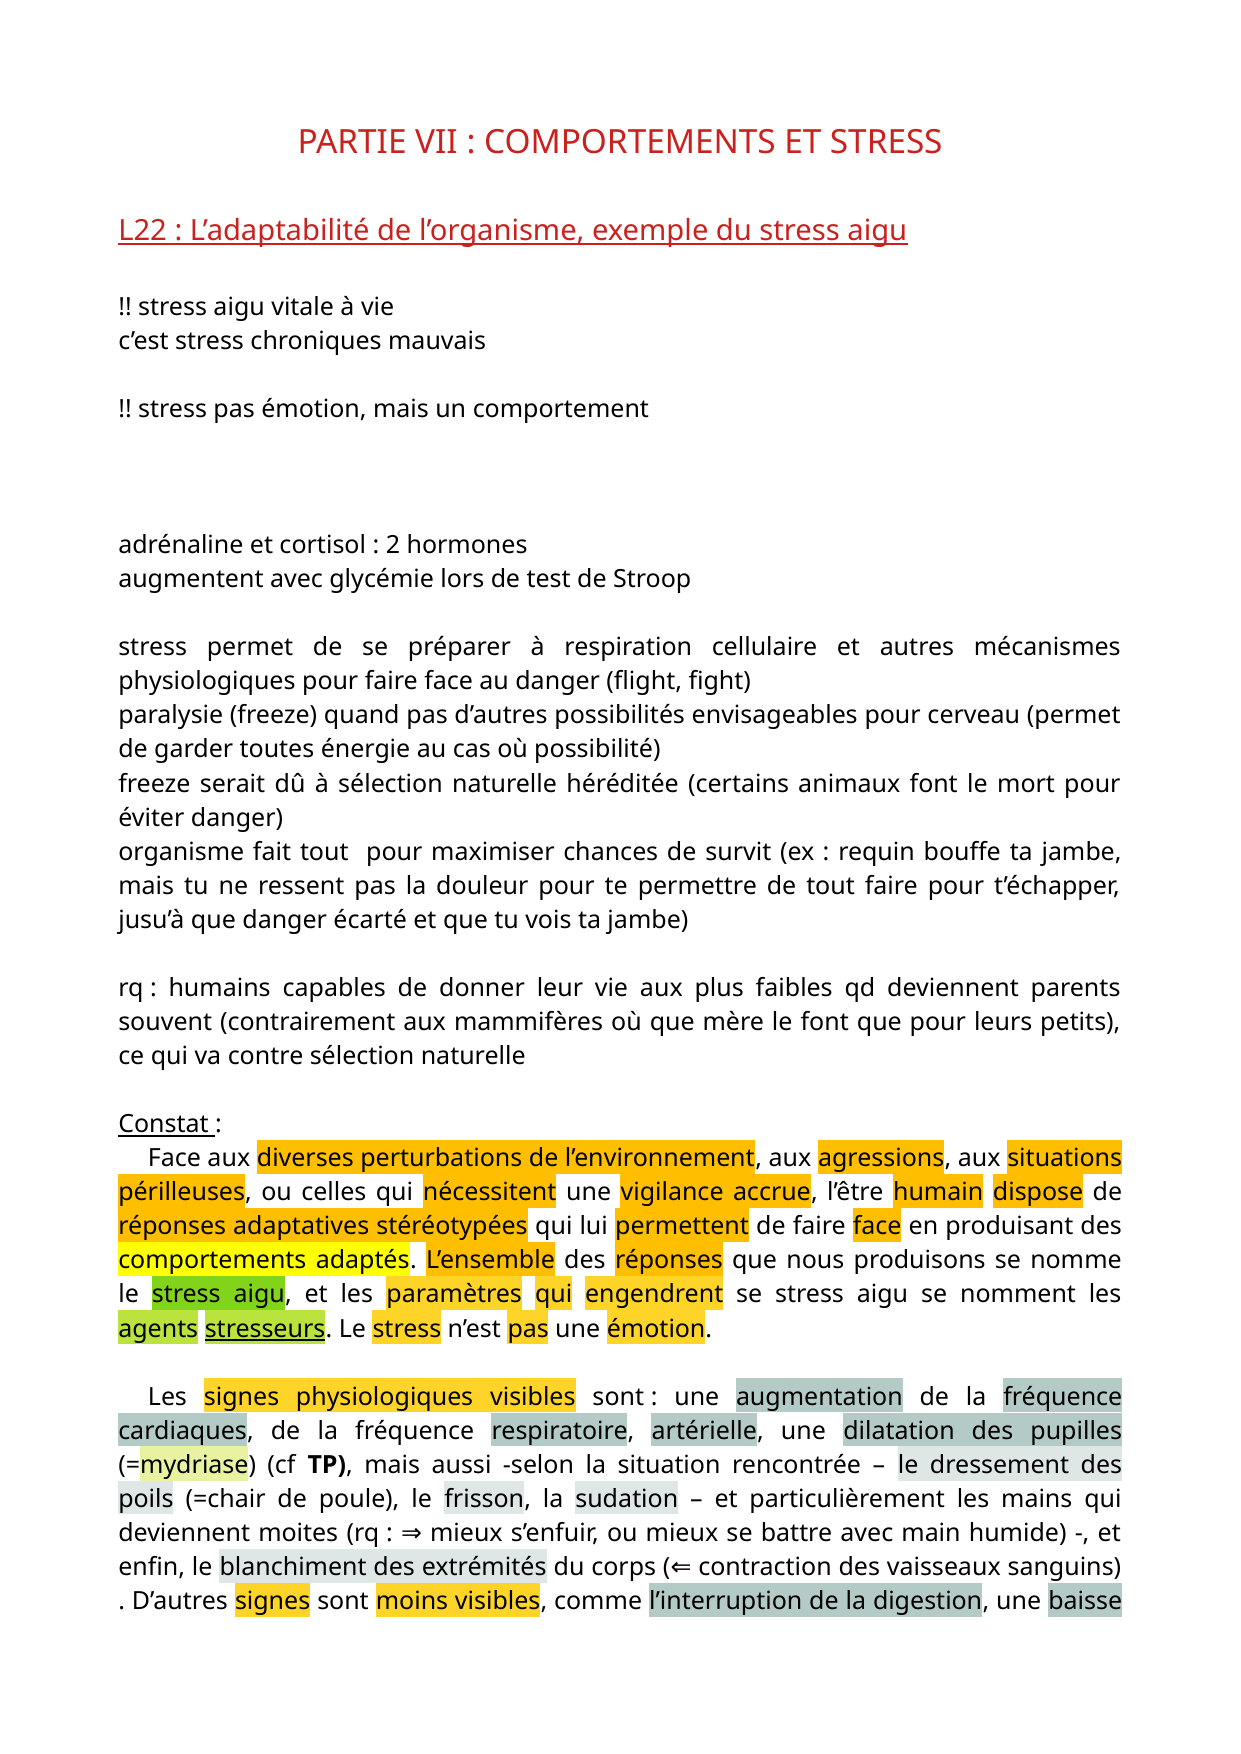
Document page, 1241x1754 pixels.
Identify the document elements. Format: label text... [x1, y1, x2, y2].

text organisme fait tout pour maximiser chances de survit (ex : requin bouffe ta jambe, mais tu ne ressent pas la douleur pour te permettre de tout faire pour t’échapper, jusu’à que danger écarté et que tu vois ta jambe) [118, 833, 1122, 936]
text PARTIE VII : COMPORTEMENTS ET STRESS [118, 118, 1122, 163]
text stress permet de se préparer à respiration cellulaire et autres mécanismes physiologiques pour faire face au danger (flight, fight) [118, 629, 1122, 697]
text rq : humains capables de donner leur vie aux plus faibles qd deviennent parents souvent (contrairement aux mammifères où que mère le font que pour leurs petits), ce qui va contre sélection naturelle [118, 969, 1122, 1072]
text augmentent avec glycémie lors de test de Stroop [118, 561, 1122, 595]
text !! stress aigu vitale à vie [118, 288, 1122, 322]
text Face aux diverses perturbations de l’environnement, aux agressions, aux situations périlleuses, ou celles qui nécessitent une vigilance accrue, l’être humain dispose de réponses adaptatives stéréotypées qui lui permettent de faire face en produisant des comportements adaptés. L’ensemble des réponses que nous produisons se nomme le stress aigu, et les paramètres qui engendrent se stress aigu se nomment les agents stresseurs. Le stress n’est pas une émotion. [118, 1140, 1122, 1344]
text Les signes physiologiques visibles sont : une augmentation de la fréquence cardiaques, de la fréquence respiratoire, artérielle, une dilatation des pupilles (=mydriase) (cf TP), mais aussi -selon la situation rencontrée – le dressement des poils (=chair de poule), le frisson, la sudation – et particulièrement les mains qui deviennent moites (rq : ⇒ mieux s’enfuir, ou mieux se battre avec main humide) -, et enfin, le blanchiment des extrémités du corps (⇐ contraction des vaisseaux sanguins) . D’autres signes sont moins visibles, comme l’interruption de la digestion, une baisse [118, 1378, 1122, 1617]
text freeze serait dû à sélection naturelle héréditée (certains animaux font le mort pour éviter danger) [118, 765, 1122, 833]
text paralysie (freeze) quand pas d’autres possibilités envisageables pour cerveau (permet de garder toutes énergie au cas où possibilité) [118, 697, 1122, 765]
text Constat : [118, 1106, 1122, 1140]
text L22 : L’adaptabilité de l’organisme, exemple du stress aigu [118, 209, 1122, 249]
text c’est stress chroniques mauvais [118, 322, 1122, 356]
text !! stress pas émotion, mais un comportement [118, 391, 1122, 424]
text adrénaline et cortisol : 2 hormones [118, 527, 1122, 561]
